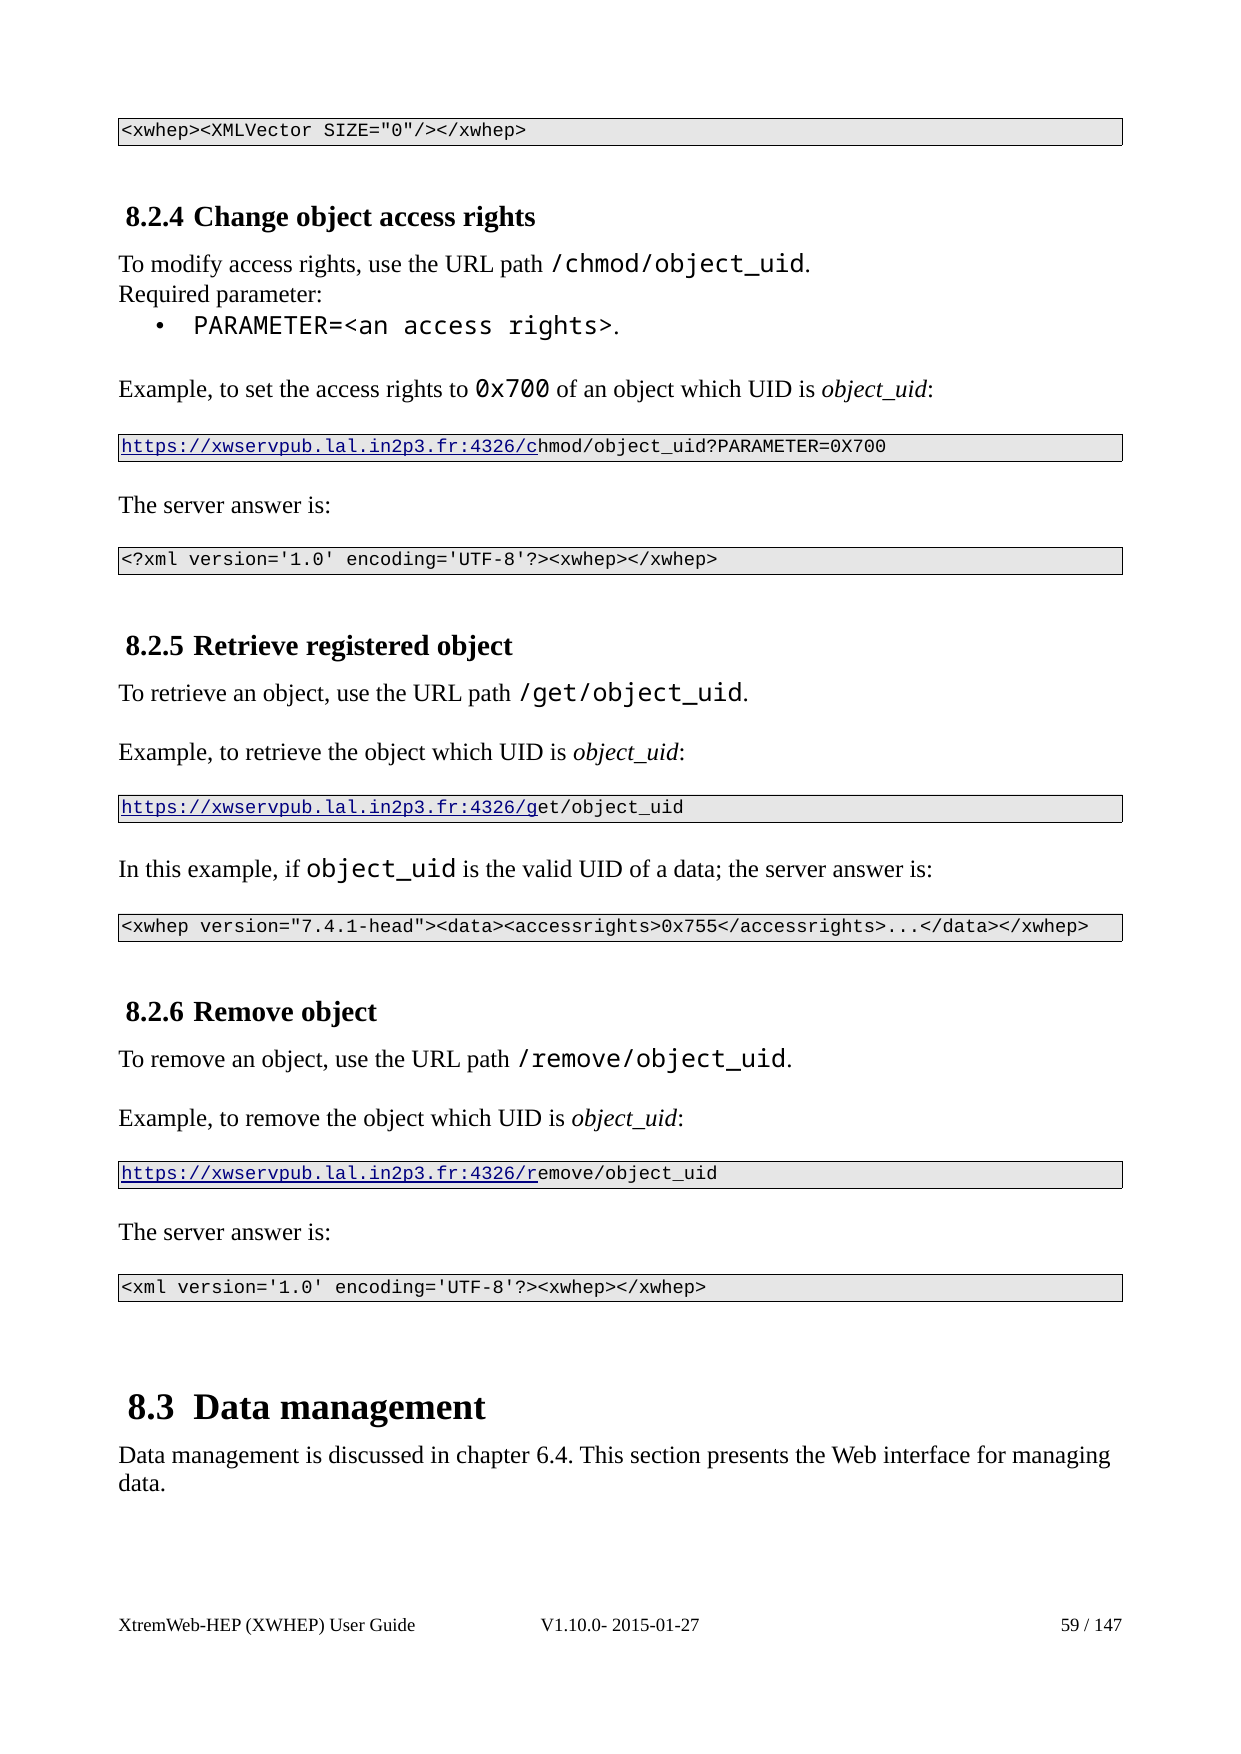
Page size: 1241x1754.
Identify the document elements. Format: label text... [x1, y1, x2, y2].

text Data management is discussed in chapter 6.4. This section presents the Web interface for managing data. [118, 1440, 1122, 1497]
text To retrieve an object, use the URL path /get/object_uid. [118, 674, 1122, 708]
text https://xwservpub.lal.in2p3.fr:4326/remove/object_uid [119, 1162, 1122, 1188]
text To remove an object, use the URL path /remove/object_uid. [118, 1041, 1122, 1074]
text Required parameter: [118, 279, 1122, 308]
subtitle Remove object [118, 994, 1122, 1028]
text https://xwservpub.lal.in2p3.fr:4326/get/object_uid [119, 796, 1122, 822]
subtitle Retrieve registered object [118, 628, 1122, 662]
text Example, to retrieve the object which UID is object_uid: [118, 737, 1122, 766]
subtitle Change object access rights [118, 199, 1122, 233]
text <xwhep version="7.4.1-head"><data><accessrights>0x755</accessrights>...</data></xwhep> [119, 915, 1122, 941]
text In this example, if object_uid is the valid UID of a data; the server answer is: [118, 851, 1122, 885]
text <xwhep><XMLVector SIZE="0"/></xwhep> [119, 119, 1122, 145]
text <xml version='1.0' encoding='UTF-8'?><xwhep></xwhep> [119, 1275, 1122, 1301]
text https://xwservpub.lal.in2p3.fr:4326/chmod/object_uid?PARAMETER=0X700 [119, 435, 1122, 461]
text The server answer is: [118, 490, 1122, 518]
text To modify access rights, use the URL path /chmod/object_uid. [118, 245, 1122, 279]
list PARAMETER=<an access rights>. [156, 308, 1122, 342]
text Example, to set the access rights to 0x700 of an object which UID is object_uid: [118, 371, 1122, 405]
text The server answer is: [118, 1217, 1122, 1246]
text Example, to remove the object which UID is object_uid: [118, 1103, 1122, 1132]
text <?xml version='1.0' encoding='UTF-8'?><xwhep></xwhep> [119, 548, 1122, 574]
subtitle Data management [118, 1384, 1122, 1427]
